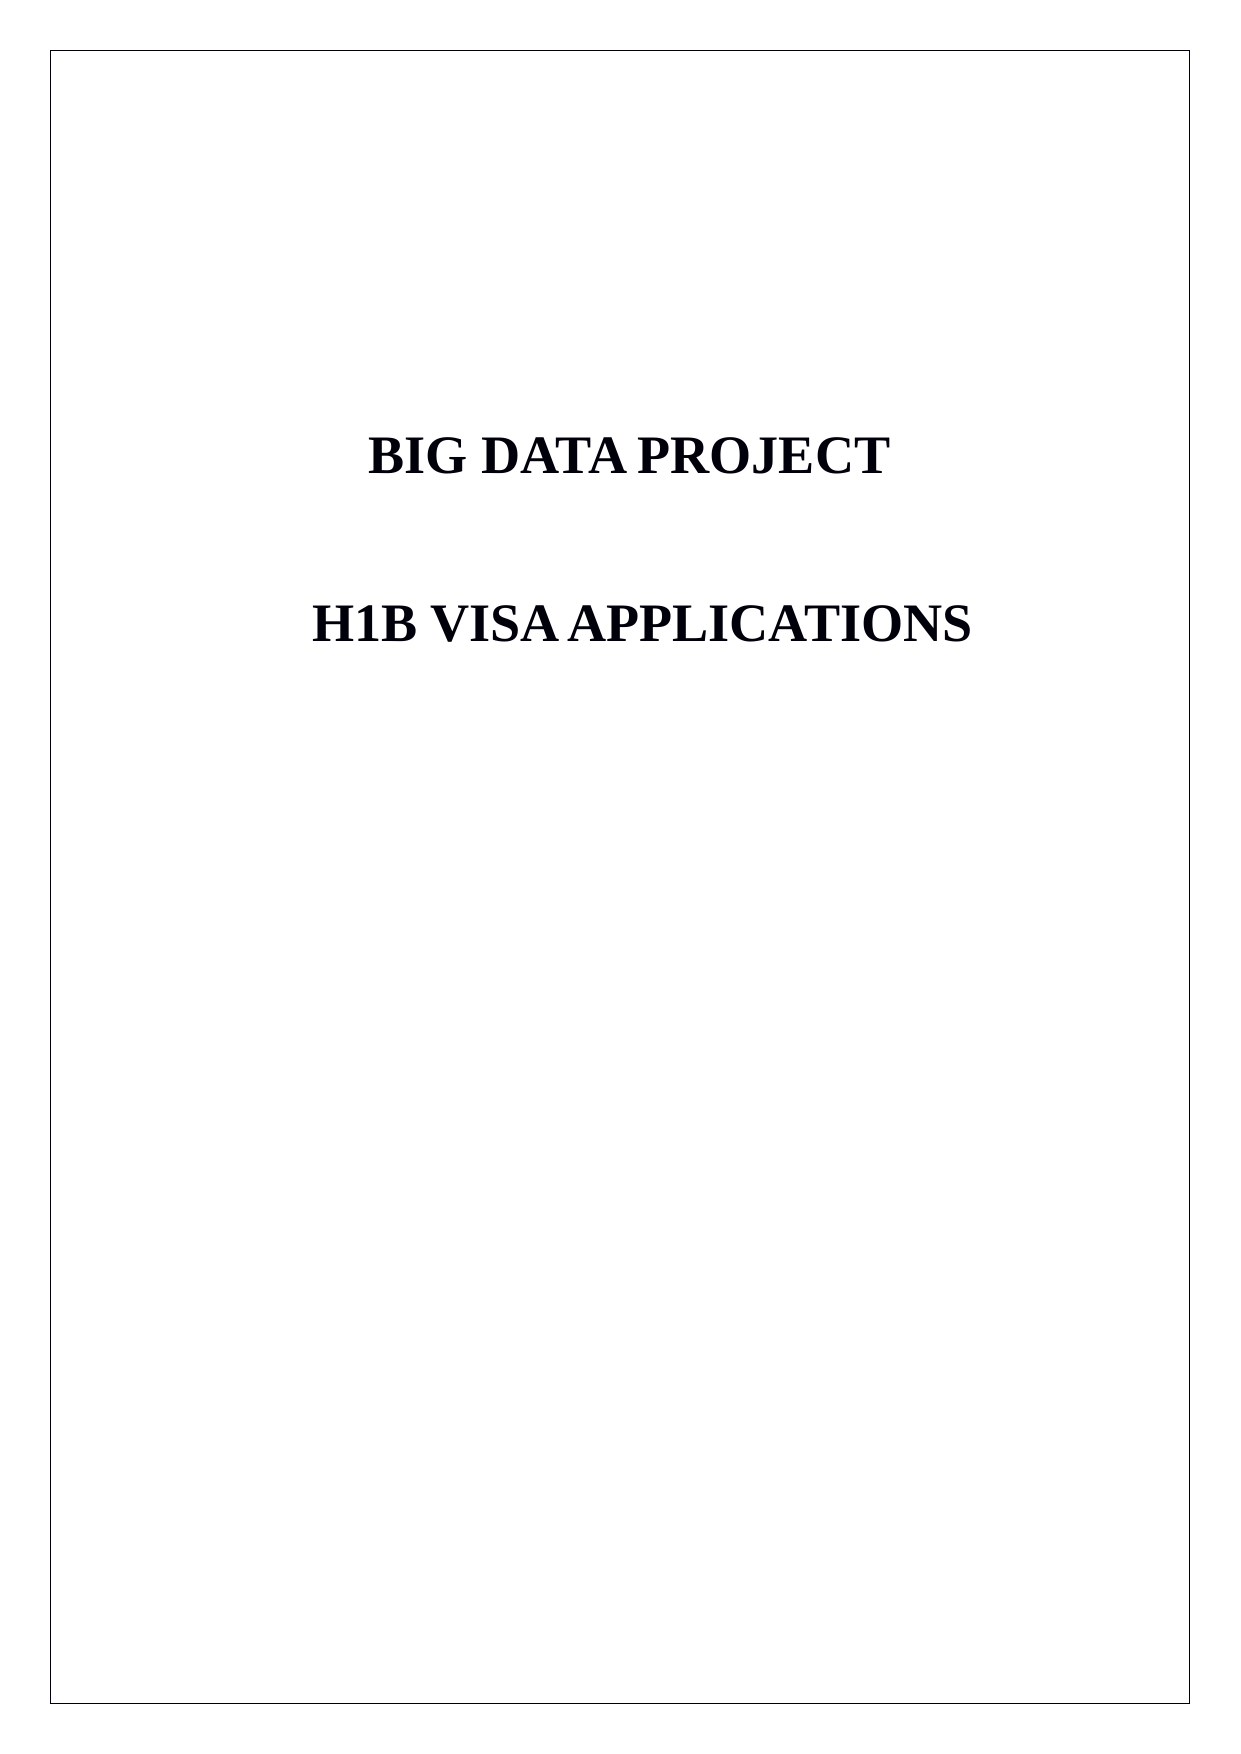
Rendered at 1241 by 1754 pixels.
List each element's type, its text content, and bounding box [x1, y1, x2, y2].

text BIG DATA PROJECT [150, 423, 1090, 486]
text H1B VISA APPLICATIONS [150, 591, 1090, 653]
